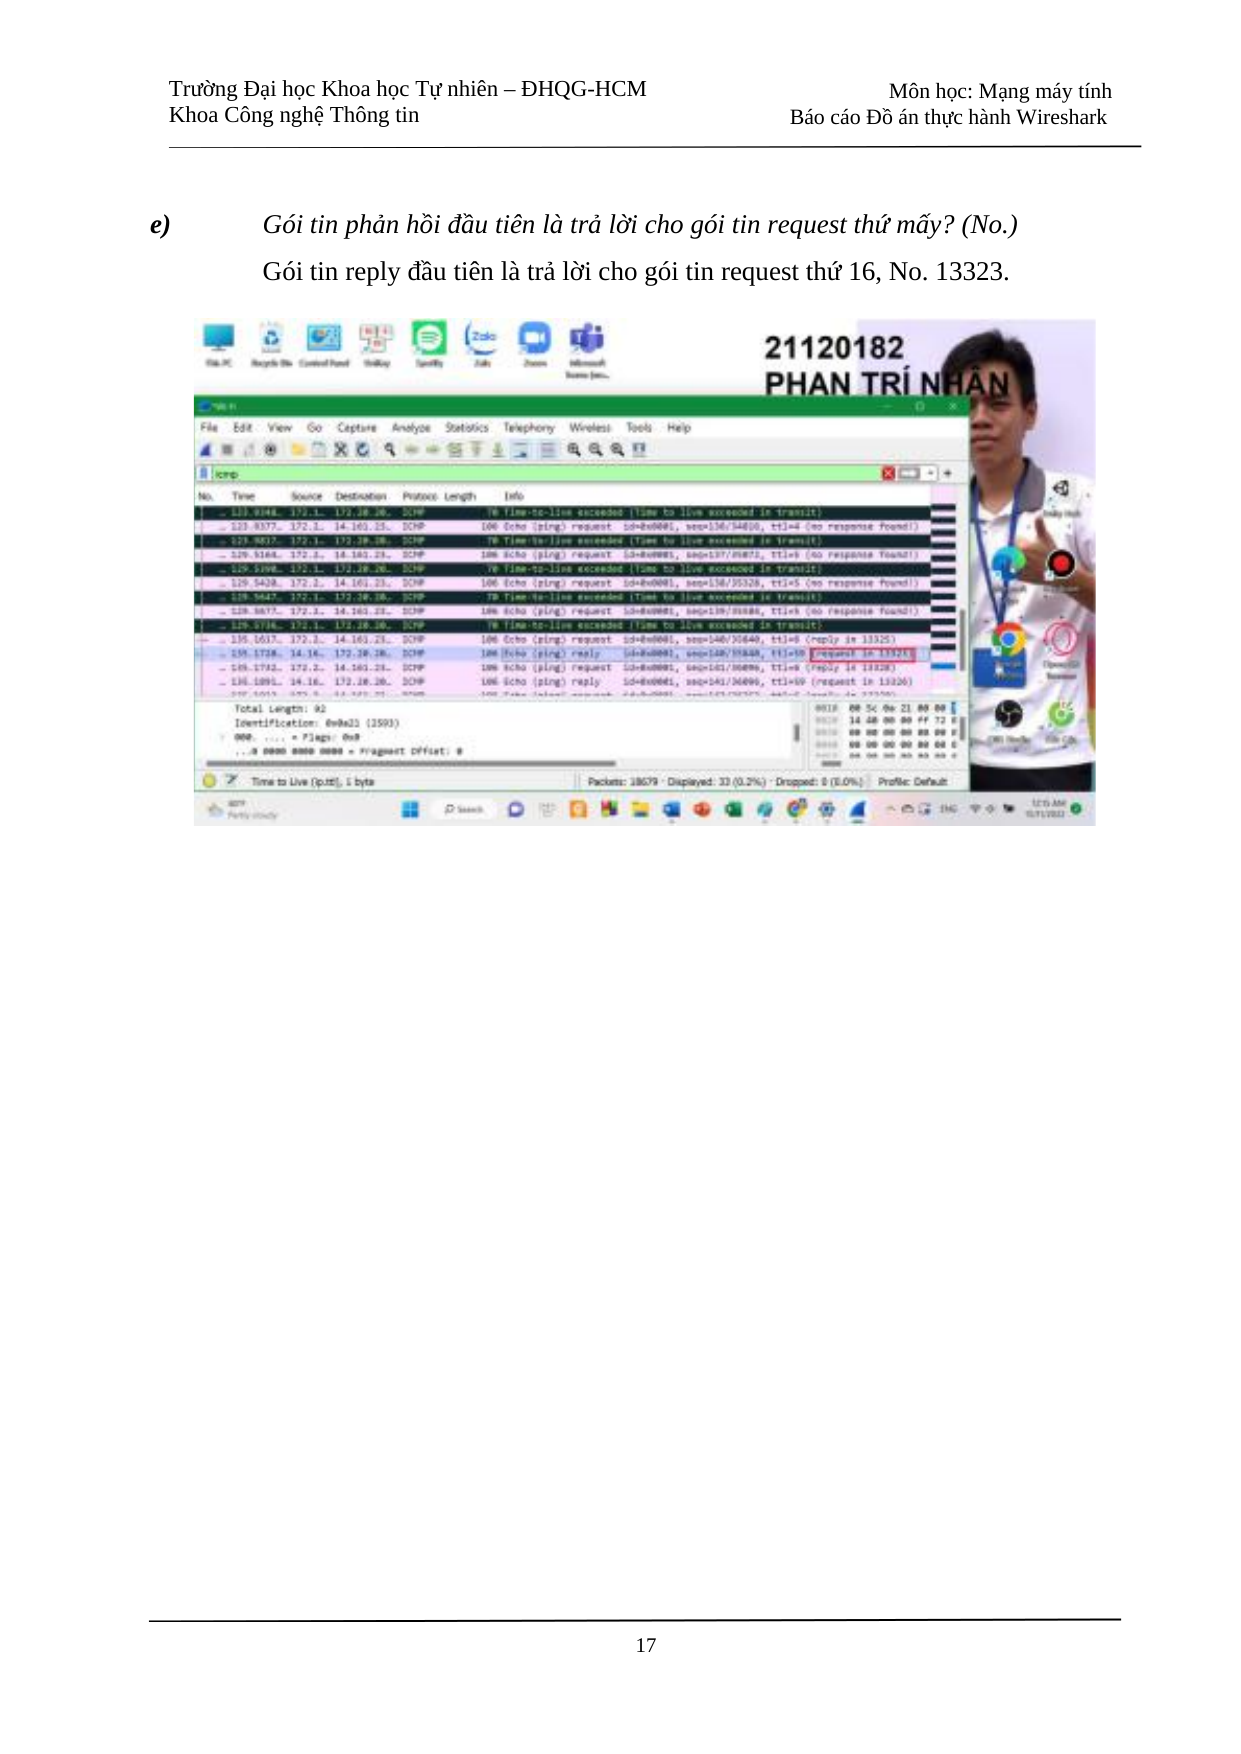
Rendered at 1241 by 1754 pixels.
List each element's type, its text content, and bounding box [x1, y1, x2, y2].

list Gói tin phản hồi đầu tiên là trả lời cho gói tin request thứ mấy? (No.) [150, 208, 1123, 239]
text 17 [150, 1633, 1142, 1657]
text Trường Đại học Khoa học Tự nhiên – ĐHQG-HCM Khoa Công nghệ Thông tin [169, 76, 648, 127]
text Môn học: Mạng máy tính Báo cáo Đồ án thực hành Wireshark [789, 78, 1123, 129]
text Gói tin reply đầu tiên là trả lời cho gói tin request thứ 16, No. 13323. [262, 255, 1123, 286]
picture [193, 318, 1096, 826]
picture [148, 1618, 1122, 1622]
